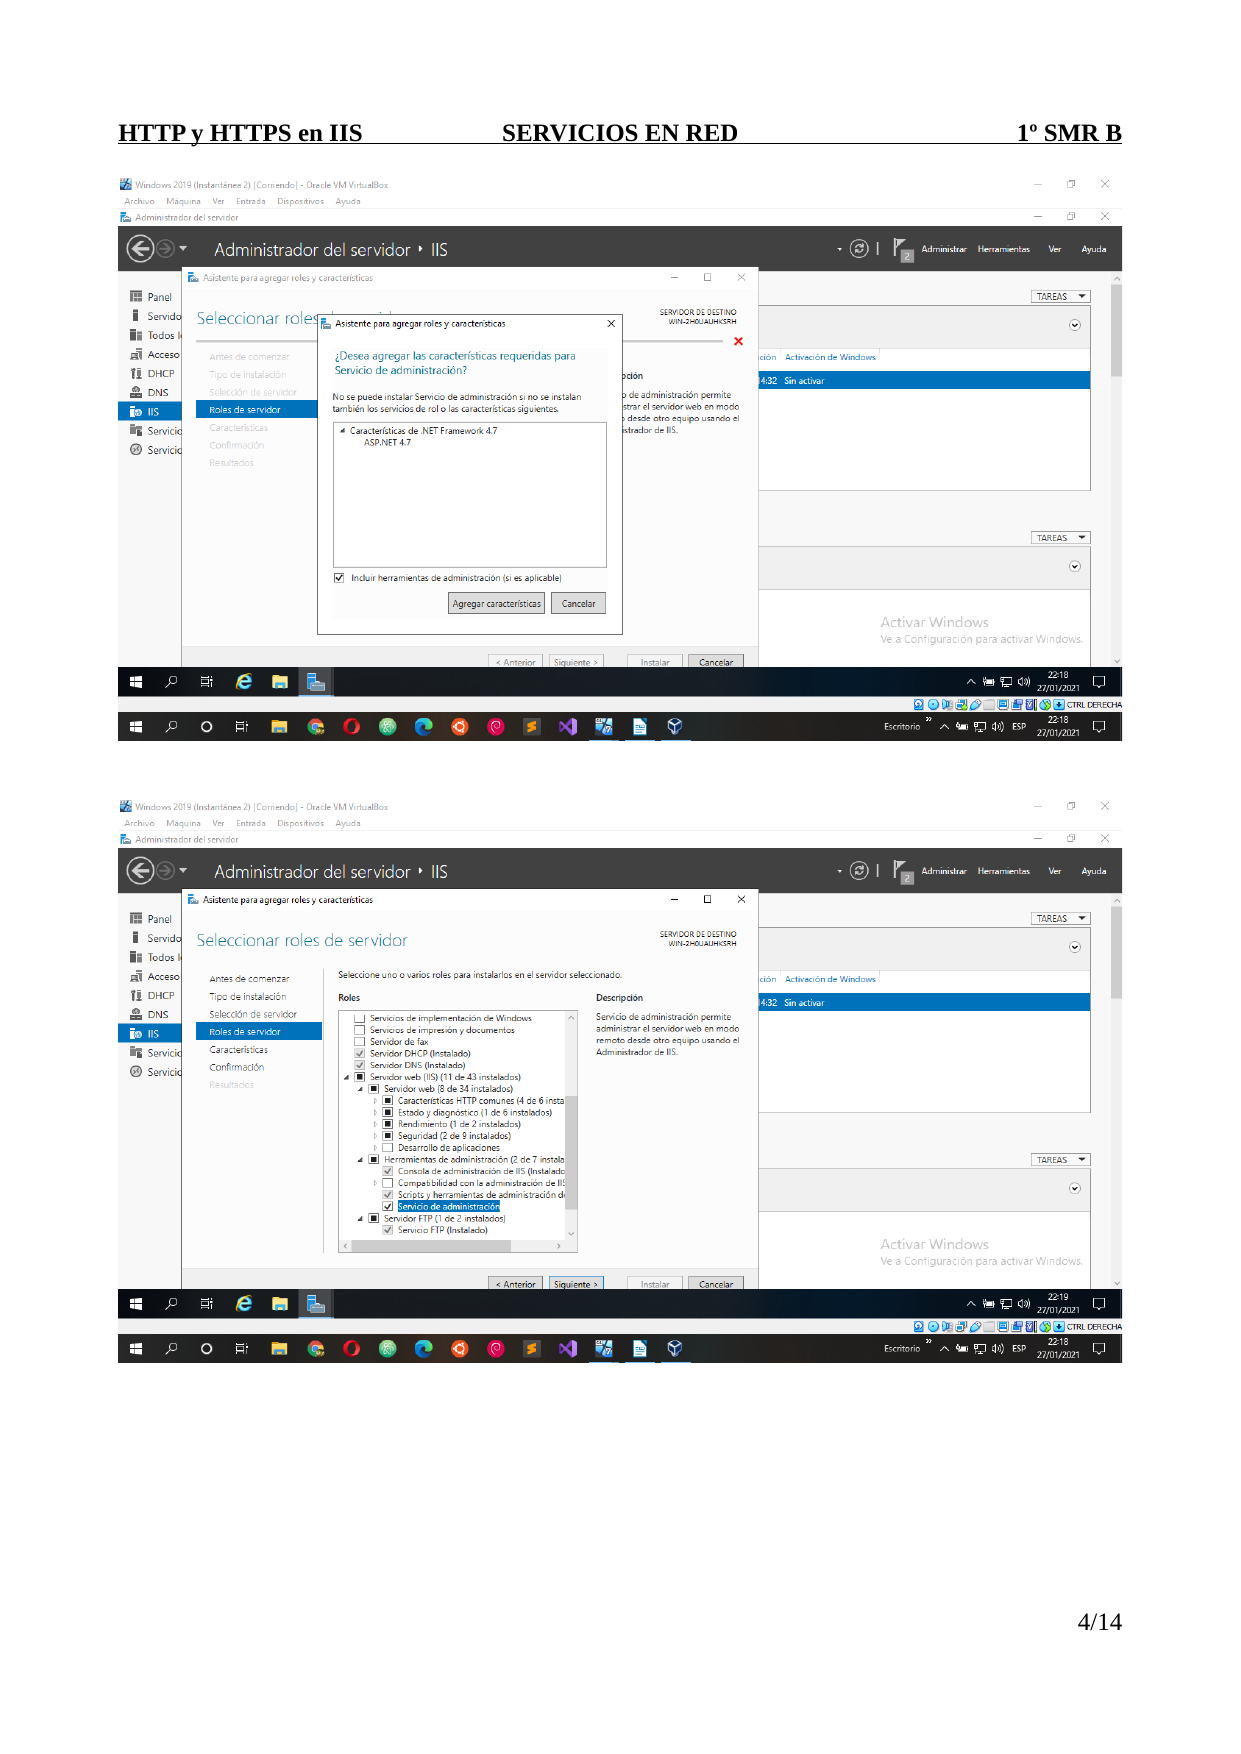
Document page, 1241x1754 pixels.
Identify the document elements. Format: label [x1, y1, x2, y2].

picture [118, 798, 1123, 1363]
picture [118, 176, 1123, 741]
